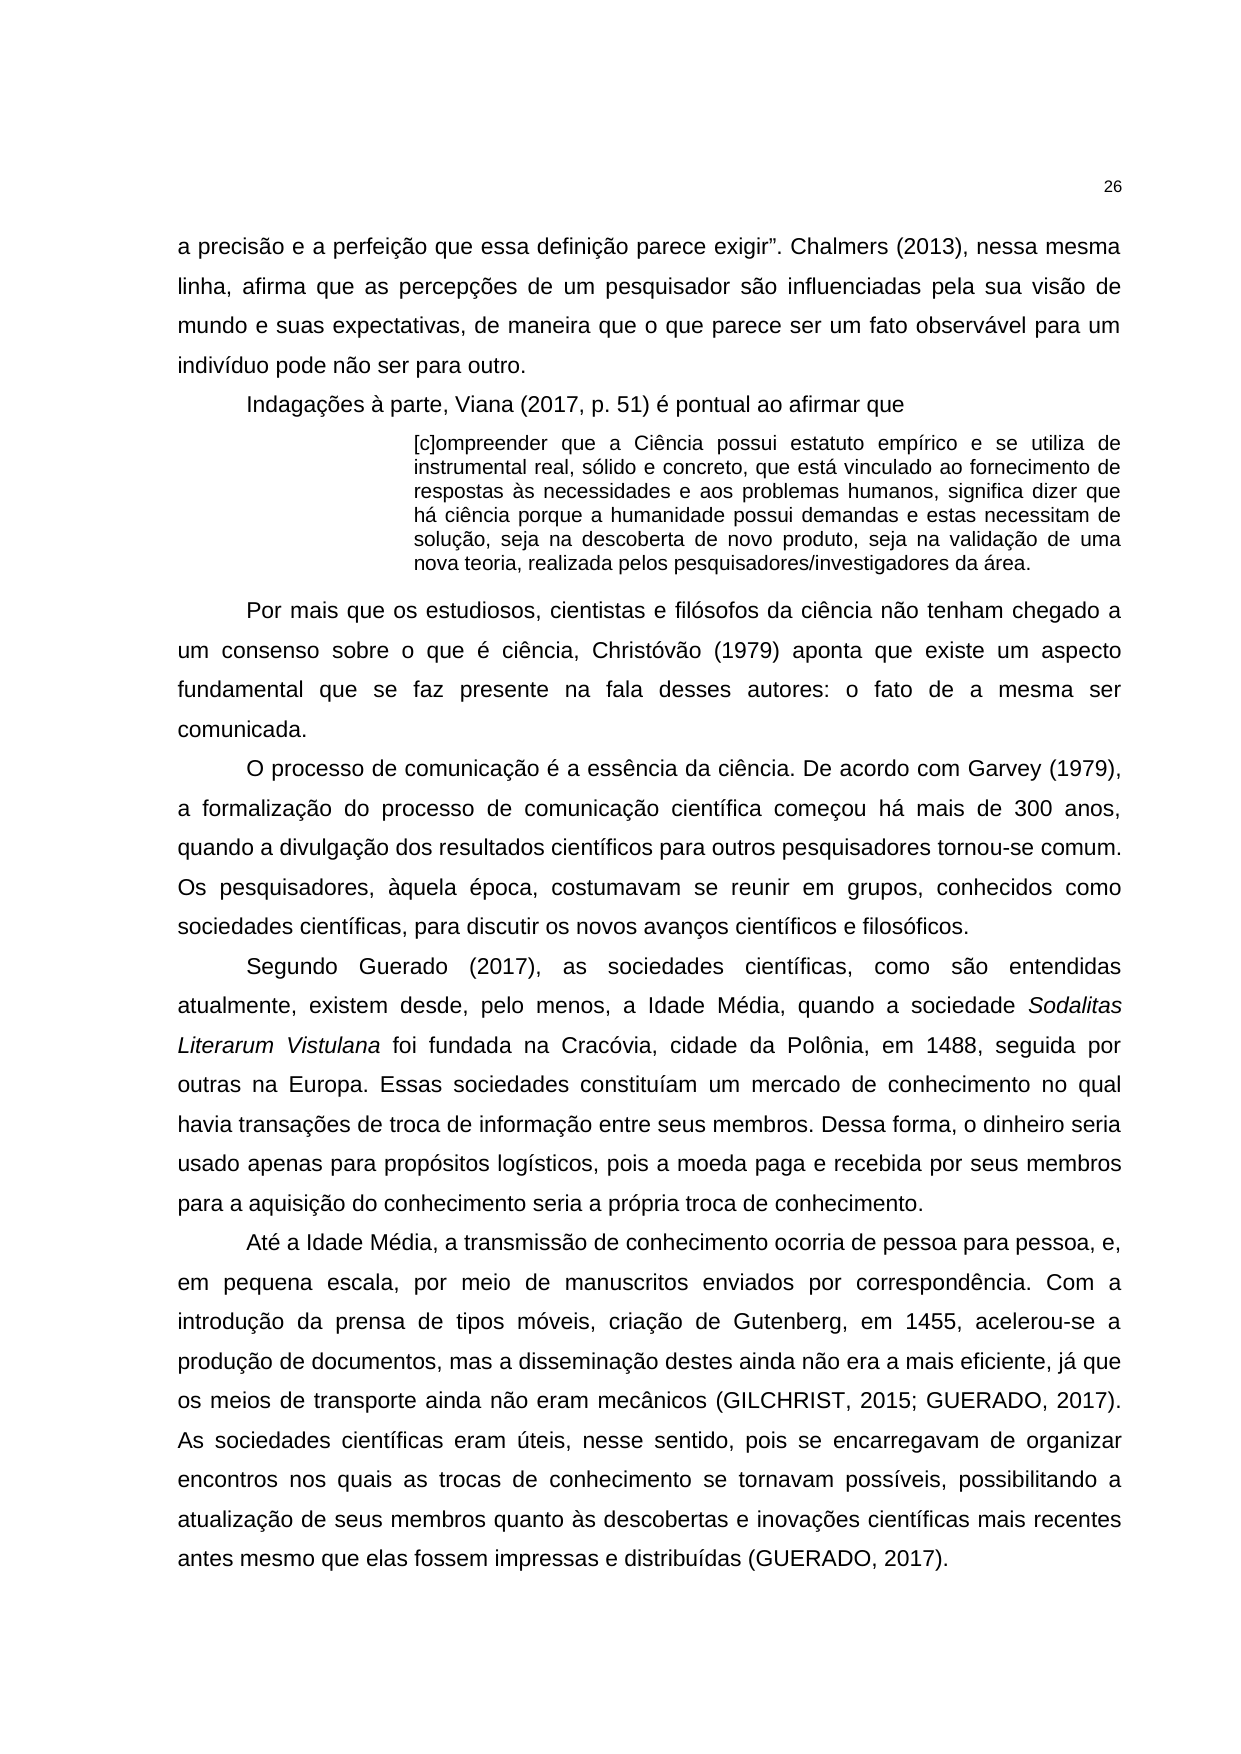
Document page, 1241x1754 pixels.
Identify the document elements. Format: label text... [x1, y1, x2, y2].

text a precisão e a perfeição que essa definição parece exigir”. Chalmers (2013), nessa mesma linha, afirma que as percepções de um pesquisador são influenciadas pela sua visão de mundo e suas expectativas, de maneira que o que parece ser um fato observável para um indivíduo pode não ser para outro. [177, 233, 1122, 378]
text Segundo Guerado (2017), as sociedades científicas, como são entendidas atualmente, existem desde, pelo menos, a Idade Média, quando a sociedade Sodalitas Literarum Vistulana foi fundada na Cracóvia, cidade da Polônia, em 1488, seguida por outras na Europa. Essas sociedades constituíam um mercado de conhecimento no qual havia transações de troca de informação entre seus membros. Dessa forma, o dinheiro seria usado apenas para propósitos logísticos, pois a moeda paga e recebida por seus membros para a aquisição do conhecimento seria a própria troca de conhecimento. [177, 953, 1122, 1216]
text O processo de comunicação é a essência da ciência. De acordo com Garvey (1979), a formalização do processo de comunicação científica começou há mais de 300 anos, quando a divulgação dos resultados científicos para outros pesquisadores tornou-se comum. Os pesquisadores, àquela época, costumavam se reunir em grupos, conhecidos como sociedades científicas, para discutir os novos avanços científicos e filosóficos. [177, 755, 1122, 940]
text Indagações à parte, Viana (2017, p. 51) é pontual ao afirmar que [177, 391, 1122, 418]
text Por mais que os estudiosos, cientistas e filósofos da ciência não tenham chegado a um consenso sobre o que é ciência, Christóvão (1979) aponta que existe um aspecto fundamental que se faz presente na fala desses autores: o fato de a mesma ser comunicada. [177, 597, 1122, 742]
text Até a Idade Média, a transmissão de conhecimento ocorria de pessoa para pessoa, e, em pequena escala, por meio de manuscritos enviados por correspondência. Com a introdução da prensa de tipos móveis, criação de Gutenberg, em 1455, acelerou-se a produção de documentos, mas a disseminação destes ainda não era a mais eficiente, já que os meios de transporte ainda não eram mecânicos (GILCHRIST, 2015; GUERADO, 2017). As sociedades científicas eram úteis, nesse sentido, pois se encarregavam de organizar encontros nos quais as trocas de conhecimento se tornavam possíveis, possibilitando a atualização de seus membros quanto às descobertas e inovações científicas mais recentes antes mesmo que elas fossem impressas e distribuídas (GUERADO, 2017). [177, 1229, 1122, 1571]
text [c]ompreender que a Ciência possui estatuto empírico e se utiliza de instrumental real, sólido e concreto, que está vinculado ao fornecimento de respostas às necessidades e aos problemas humanos, significa dizer que há ciência porque a humanidade possui demandas e estas necessitam de solução, seja na descoberta de novo produto, seja na validação de uma nova teoria, realizada pelos pesquisadores/investigadores da área. [413, 431, 1122, 574]
